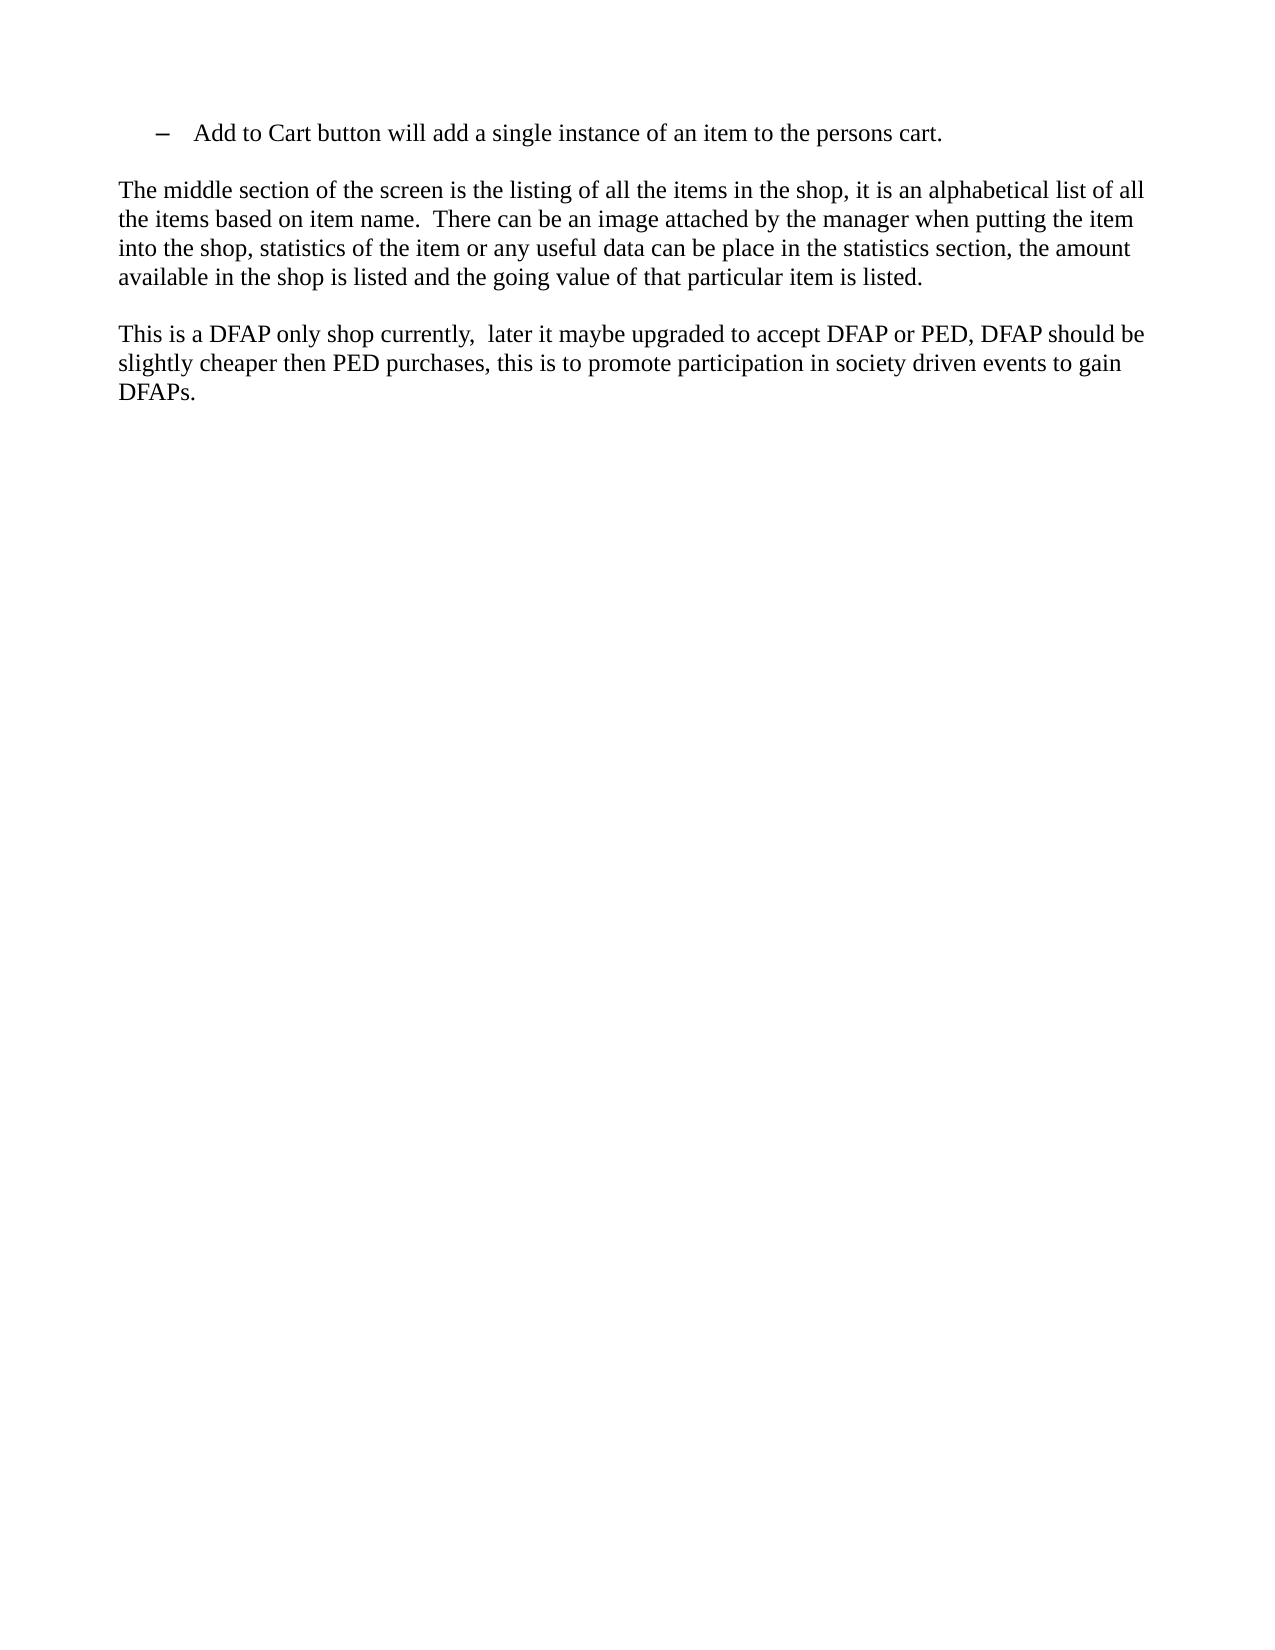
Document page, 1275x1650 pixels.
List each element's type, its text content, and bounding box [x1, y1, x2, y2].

list Add to Cart button will add a single instance of an item to the persons cart. [156, 118, 1157, 147]
text This is a DFAP only shop currently, later it maybe upgraded to accept DFAP or PED, DFAP should be slightly cheaper then PED purchases, this is to promote participation in society driven events to gain DFAPs. [118, 319, 1157, 406]
text The middle section of the screen is the listing of all the items in the shop, it is an alphabetical list of all the items based on item name. There can be an image attached by the manager when putting the item into the shop, statistics of the item or any useful data can be place in the statistics section, the amount available in the shop is listed and the going value of that particular item is listed. [118, 176, 1157, 291]
